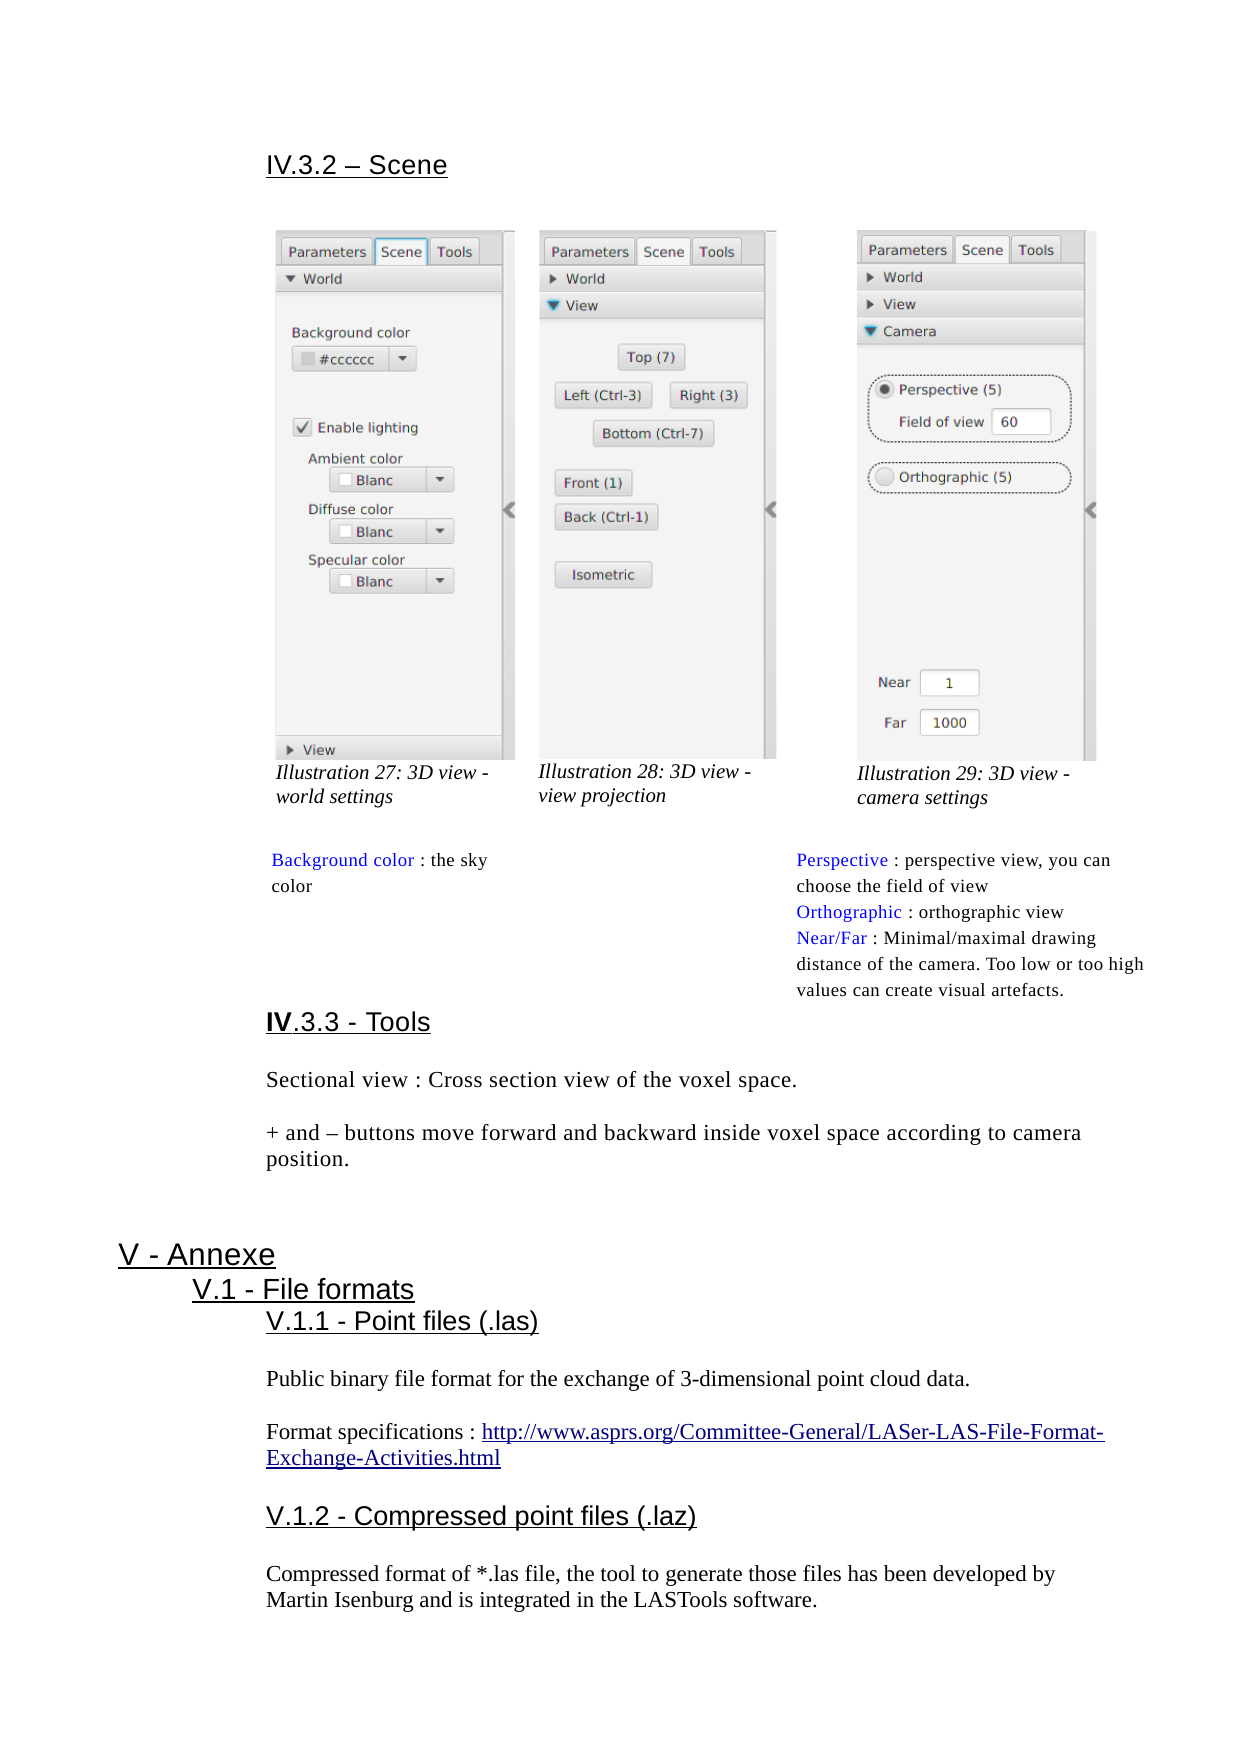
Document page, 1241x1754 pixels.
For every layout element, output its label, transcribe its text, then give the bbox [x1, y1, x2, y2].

subtitle V.1.1 - Point files (.las) [266, 1305, 1122, 1337]
table_header [525, 212, 791, 844]
table_cell Perspective : perspective view, you can choose the field of view Orthographic : orthographic view Near/Far : Minimal/maximal drawing distance of the camera. Too low or too high values can create visual artefacts. [791, 844, 1162, 1006]
table_cell Background color : the sky color [266, 844, 525, 1006]
table_cell [525, 844, 791, 1006]
table_header [791, 212, 1162, 844]
text Format specifications : http://www.asprs.org/Committee-General/LASer-LAS-File-Format-Exchange-Activities.html [266, 1418, 1122, 1471]
subtitle V.1 - File formats [192, 1272, 1122, 1305]
table_header [266, 212, 525, 844]
text Public binary file format for the exchange of 3-dimensional point cloud data. [266, 1365, 1122, 1392]
picture [856, 230, 1097, 761]
text + and – buttons move forward and backward inside voxel space according to camera position. [266, 1118, 1122, 1171]
subtitle IV.3.2 – Scene [266, 149, 1122, 181]
text Sectional view : Cross section view of the voxel space. [266, 1066, 1122, 1092]
text Compressed format of *.las file, the tool to generate those files has been developed by Martin Isenburg and is integrated in the LASTools software. [266, 1559, 1122, 1612]
picture [539, 230, 777, 759]
subtitle V - Annexe [118, 1236, 1122, 1272]
subtitle V.1.2 - Compressed point files (.laz) [266, 1499, 1122, 1531]
picture [275, 230, 516, 760]
subtitle IV.3.3 - Tools [266, 1006, 1122, 1037]
